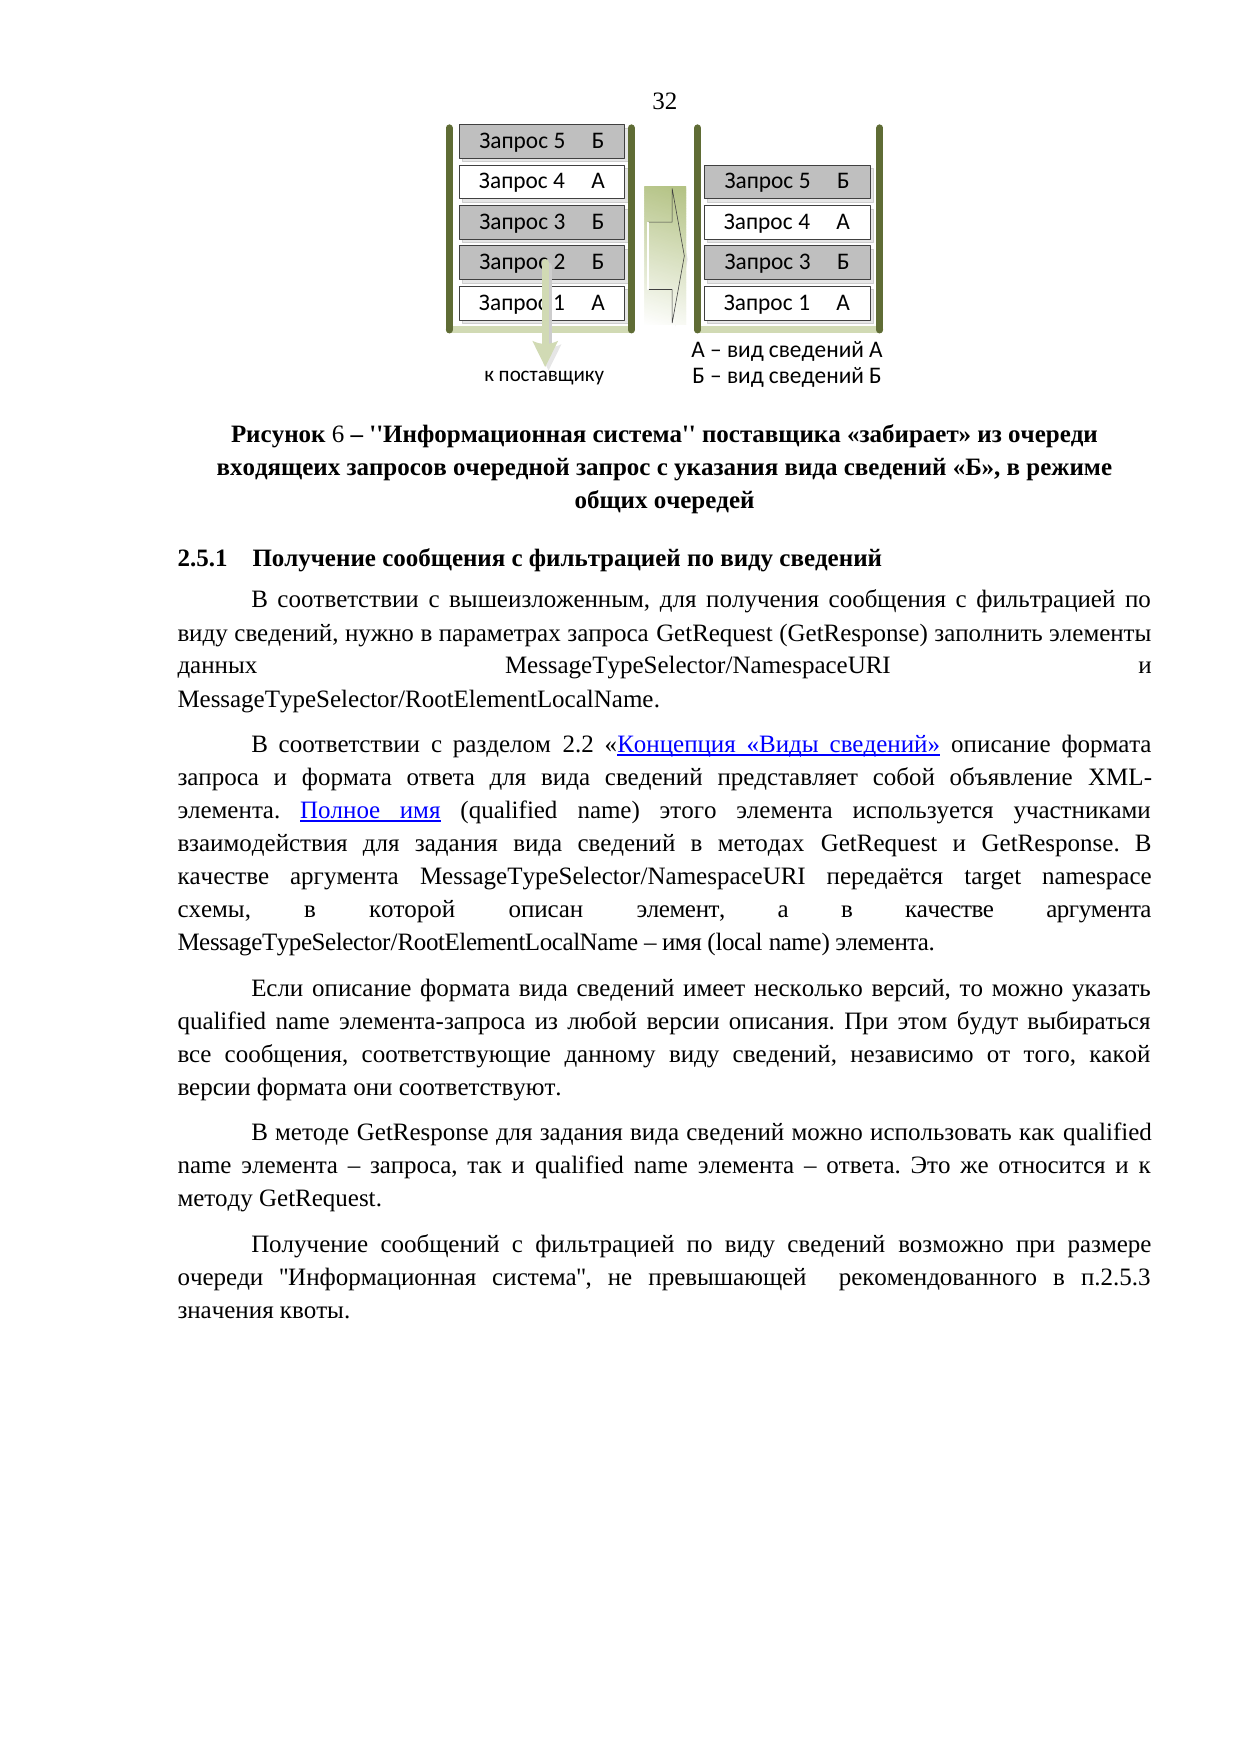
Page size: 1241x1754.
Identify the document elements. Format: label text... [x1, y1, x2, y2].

text Если описание формата вида сведений имеет несколько версий, то можно указать qualified name элемента-запроса из любой версии описания. При этом будут выбираться все сообщения, соответствующие данному виду сведений, независимо от того, какой версии формата они соответствуют. [177, 973, 1152, 1101]
text В соответствии с разделом 2.2 «Концепция «Виды сведений» описание формата запроса и формата ответа для вида сведений представляет собой объявление XML-элемента. Полное имя (qualified name) этого элемента используется участниками взаимодействия для задания вида сведений в методах GetRequest и GetResponse. В качестве аргумента MessageTypeSelector/NamespaceURI передаётся target namespace схемы, в которой описан элемент, а в качестве аргумента MessageTypeSelector/RootElementLocalName – имя (local name) элемента. [177, 729, 1152, 956]
subtitle Получение сообщения с фильтрацией по виду сведений [177, 543, 1152, 572]
text Рисунок 6 – ''Информационная система'' поставщика «забирает» из очереди входящеих запросов очередной запрос с указания вида сведений «Б», в режиме общих очередей [177, 419, 1152, 514]
text В методе GetResponse для задания вида сведений можно использовать как qualified name элемента – запроса, так и qualified name элемента – ответа. Это же относится и к методу GetRequest. [177, 1117, 1152, 1212]
text В соответствии с вышеизложенным, для получения сообщения с фильтрацией по виду сведений, нужно в параметрах запроса GetRequest (GetResponse) заполнить элементы данных MessageTypeSelector/NamespaceURI и MessageTypeSelector/RootElementLocalName. [177, 584, 1152, 712]
text Получение сообщений с фильтрацией по виду сведений возможно при размере очереди ''Информационная система'', не превышающей рекомендованного в п.2.5.3 значения квоты. [177, 1229, 1152, 1324]
